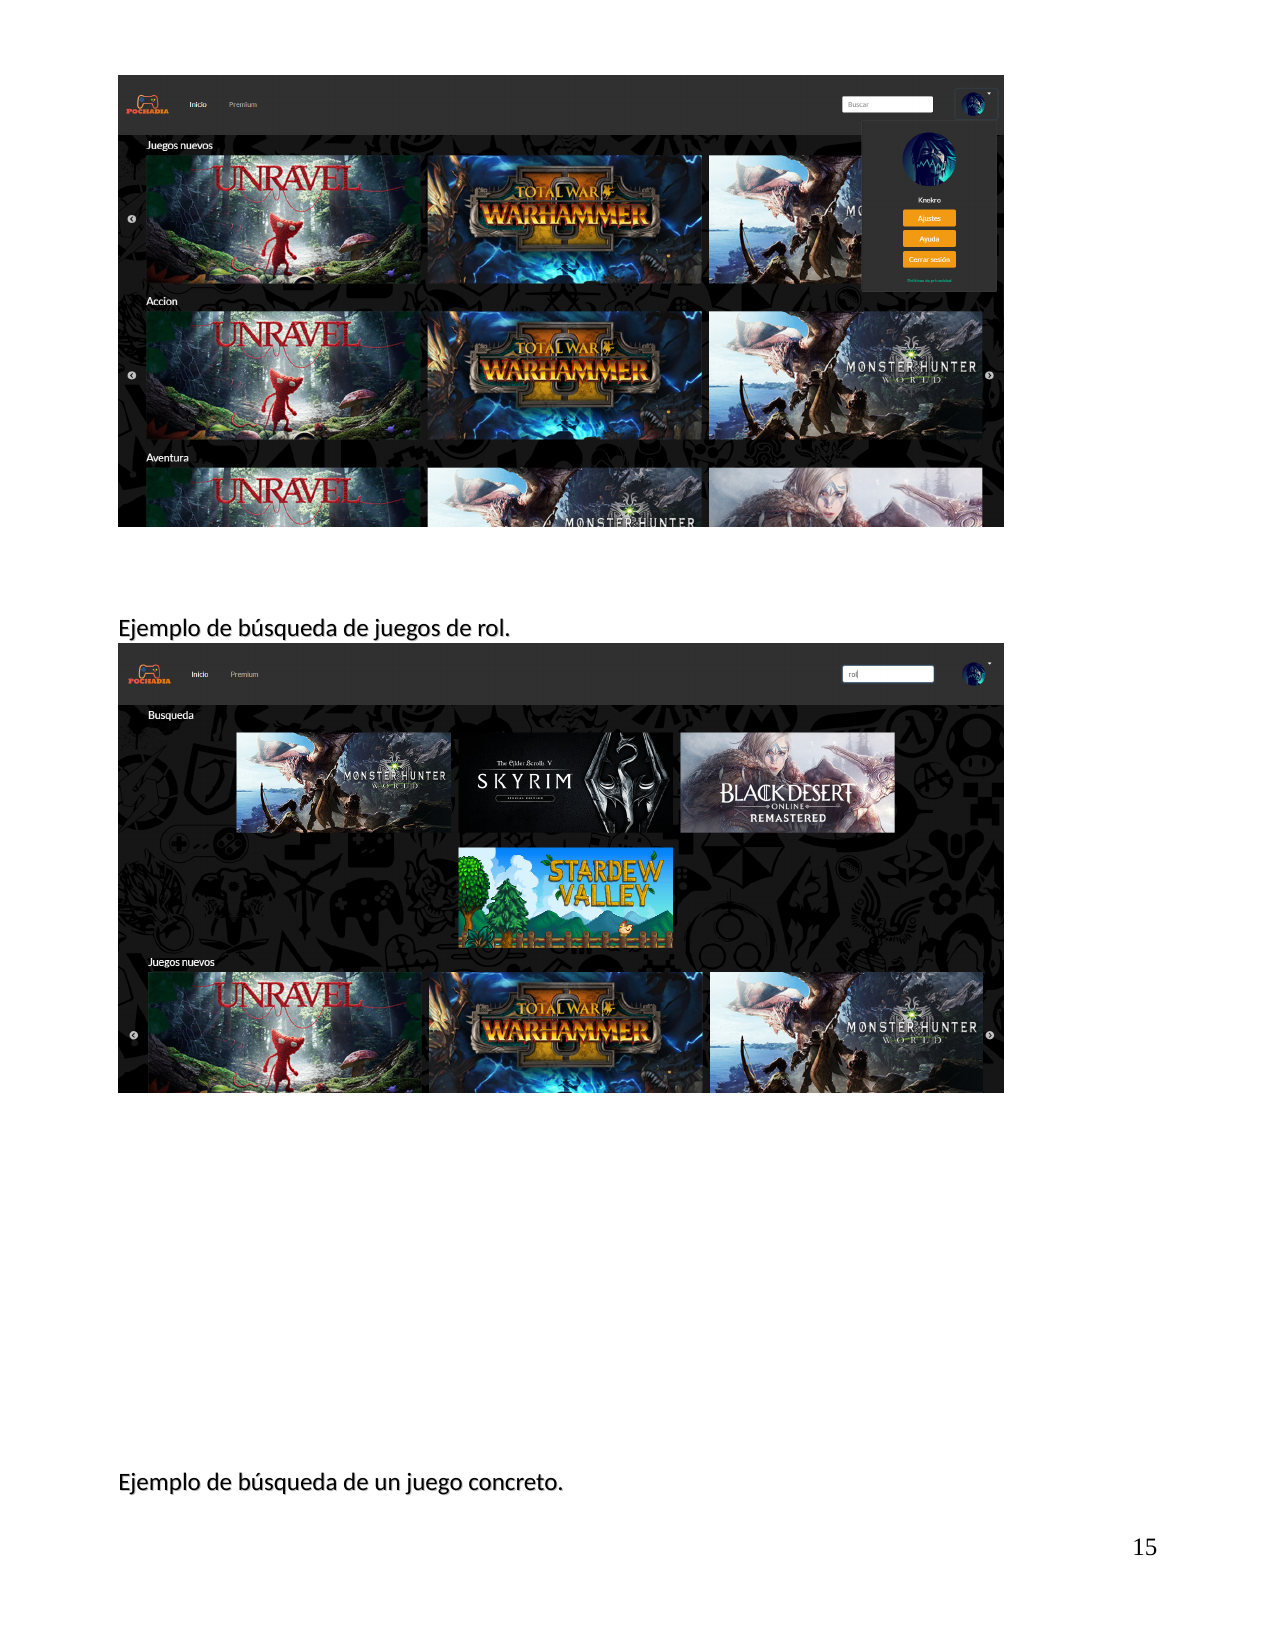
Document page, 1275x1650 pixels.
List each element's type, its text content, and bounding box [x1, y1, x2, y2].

text Ejemplo de búsqueda de juegos de rol. [118, 613, 1157, 643]
text Ejemplo de búsqueda de un juego concreto. [118, 1466, 1157, 1497]
